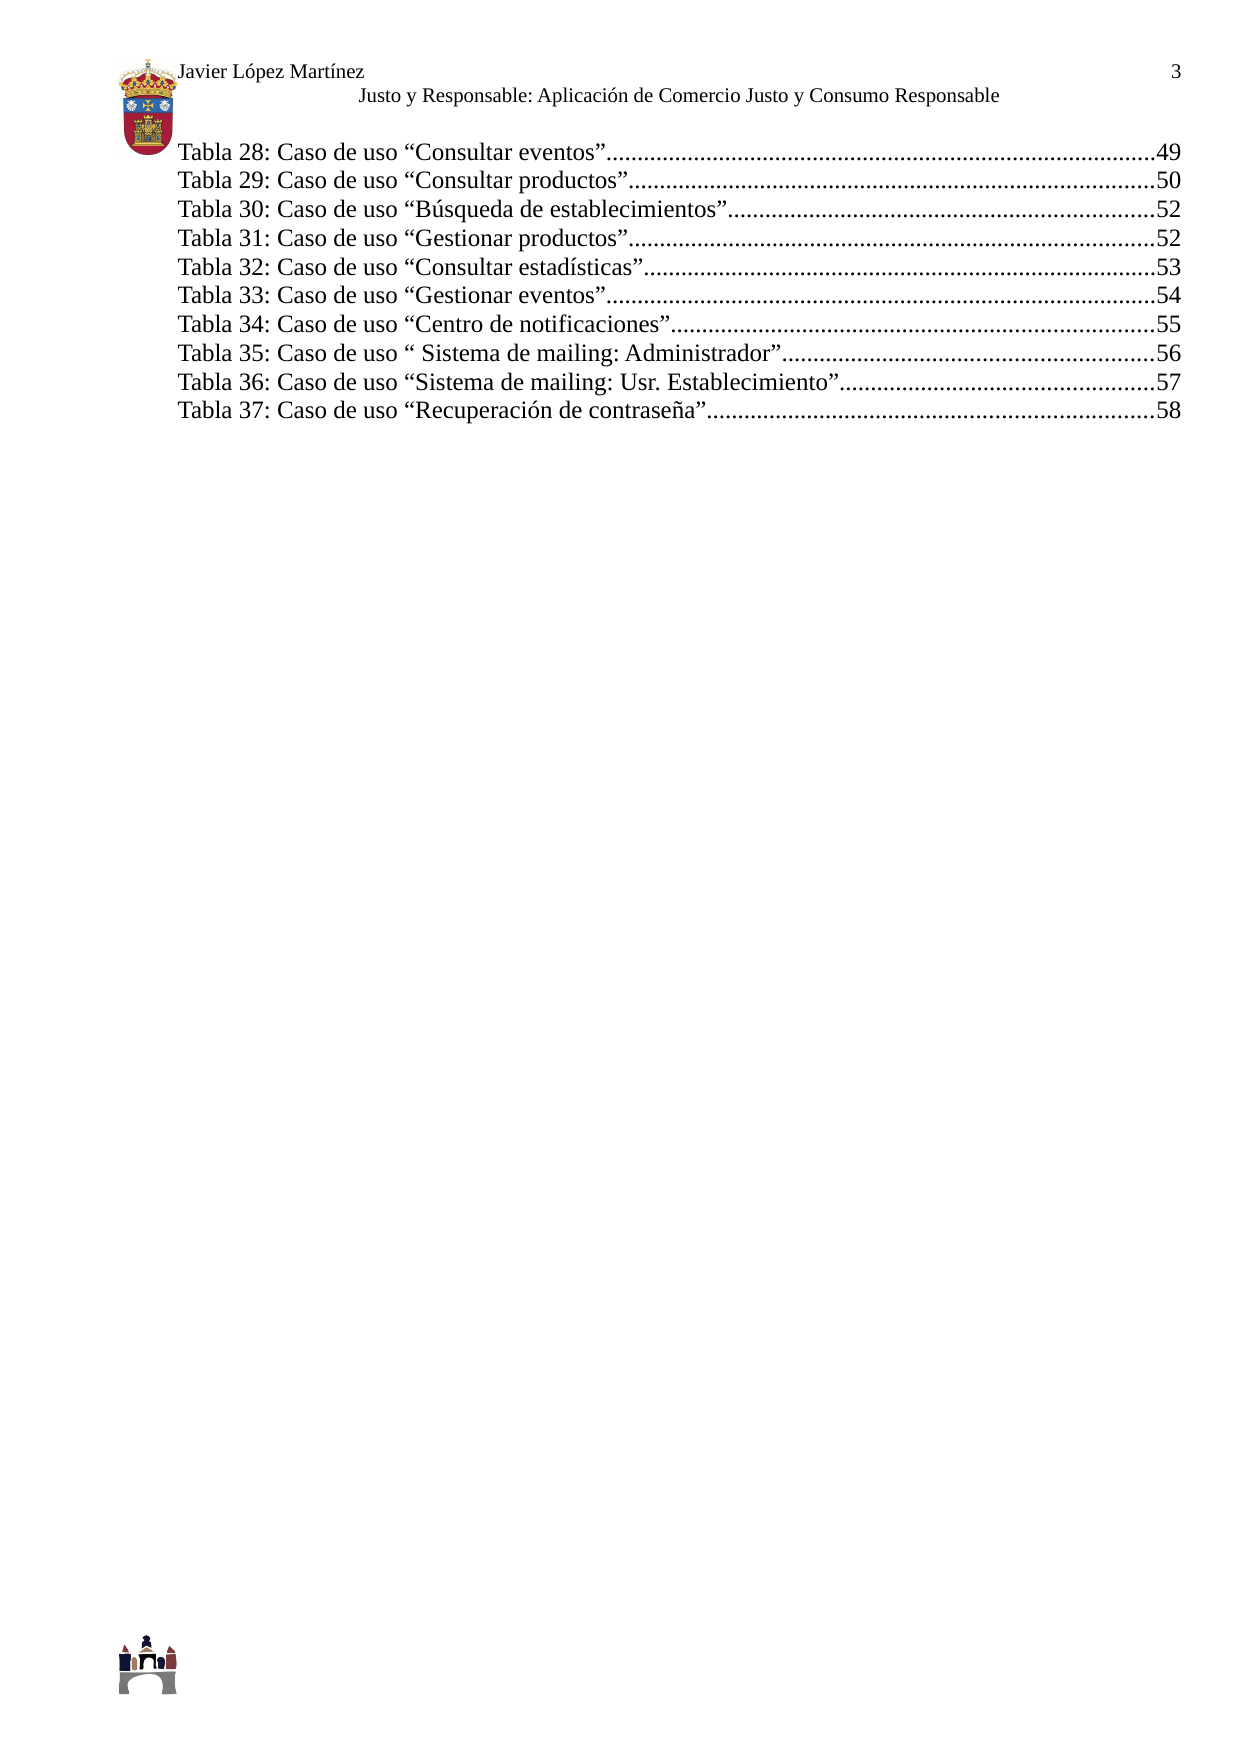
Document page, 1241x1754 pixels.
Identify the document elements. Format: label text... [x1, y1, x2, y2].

text Tabla 30: Caso de uso “Búsqueda de establecimientos” 52 [177, 194, 1181, 223]
text Tabla 36: Caso de uso “Sistema de mailing: Usr. Establecimiento” 57 [177, 367, 1181, 395]
picture [118, 1634, 178, 1695]
text Tabla 37: Caso de uso “Recuperación de contraseña” 58 [177, 395, 1181, 424]
text Tabla 32: Caso de uso “Consultar estadísticas” 53 [177, 252, 1181, 280]
picture [118, 59, 178, 155]
text Tabla 28: Caso de uso “Consultar eventos” 49 [177, 137, 1181, 165]
text Tabla 34: Caso de uso “Centro de notificaciones” 55 [177, 309, 1181, 338]
text Tabla 31: Caso de uso “Gestionar productos” 52 [177, 223, 1181, 252]
text Tabla 29: Caso de uso “Consultar productos” 50 [177, 165, 1181, 194]
text Tabla 33: Caso de uso “Gestionar eventos” 54 [177, 280, 1181, 309]
text Tabla 35: Caso de uso “ Sistema de mailing: Administrador” 56 [177, 338, 1181, 367]
